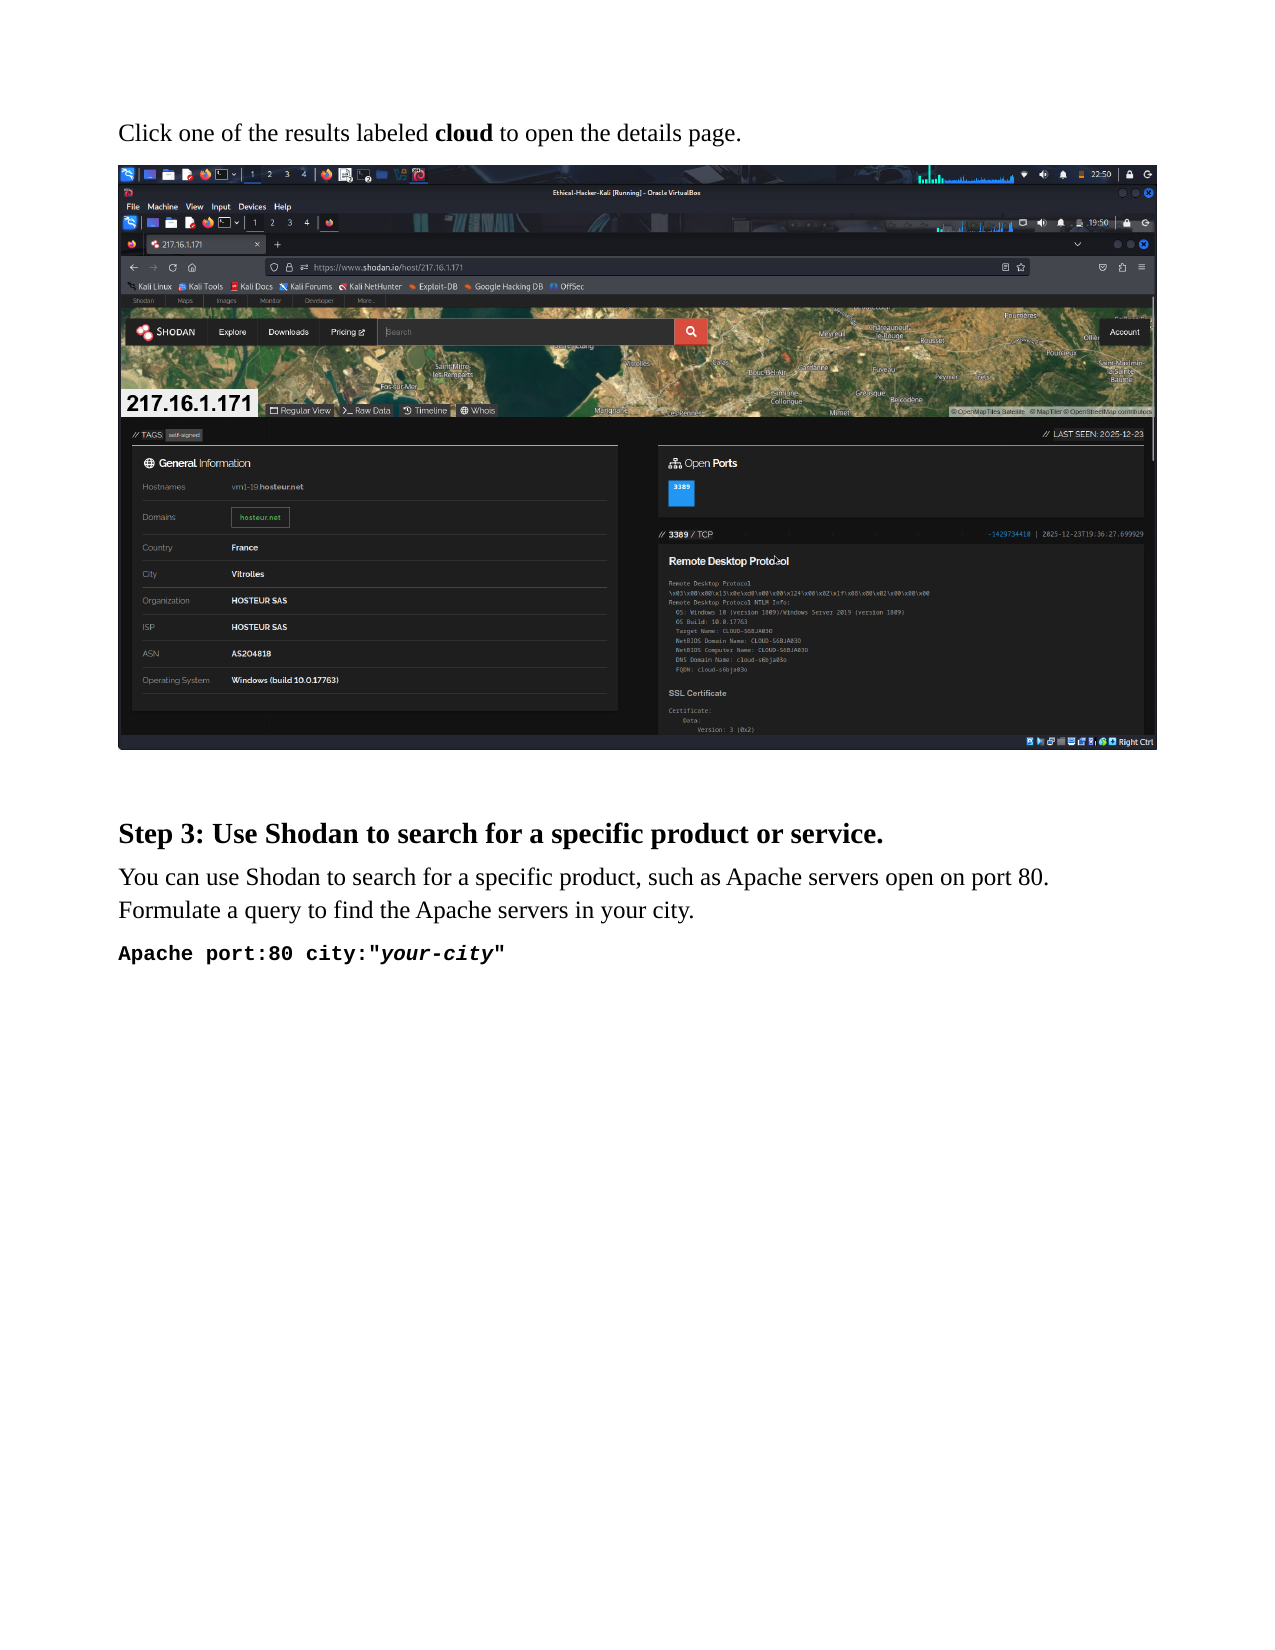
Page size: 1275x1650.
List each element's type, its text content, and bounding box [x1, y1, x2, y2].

picture [118, 165, 1157, 750]
text Apache port:80 city:"your-city" [118, 943, 1157, 967]
text You can use Shodan to search for a specific product, such as Apache servers open on port 80. Formulate a query to find the Apache servers in your city. [118, 862, 1157, 924]
text Click one of the results labeled cloud to open the details page. [118, 118, 1157, 147]
subtitle Step 3: Use Shodan to search for a specific product or service. [118, 816, 1157, 850]
